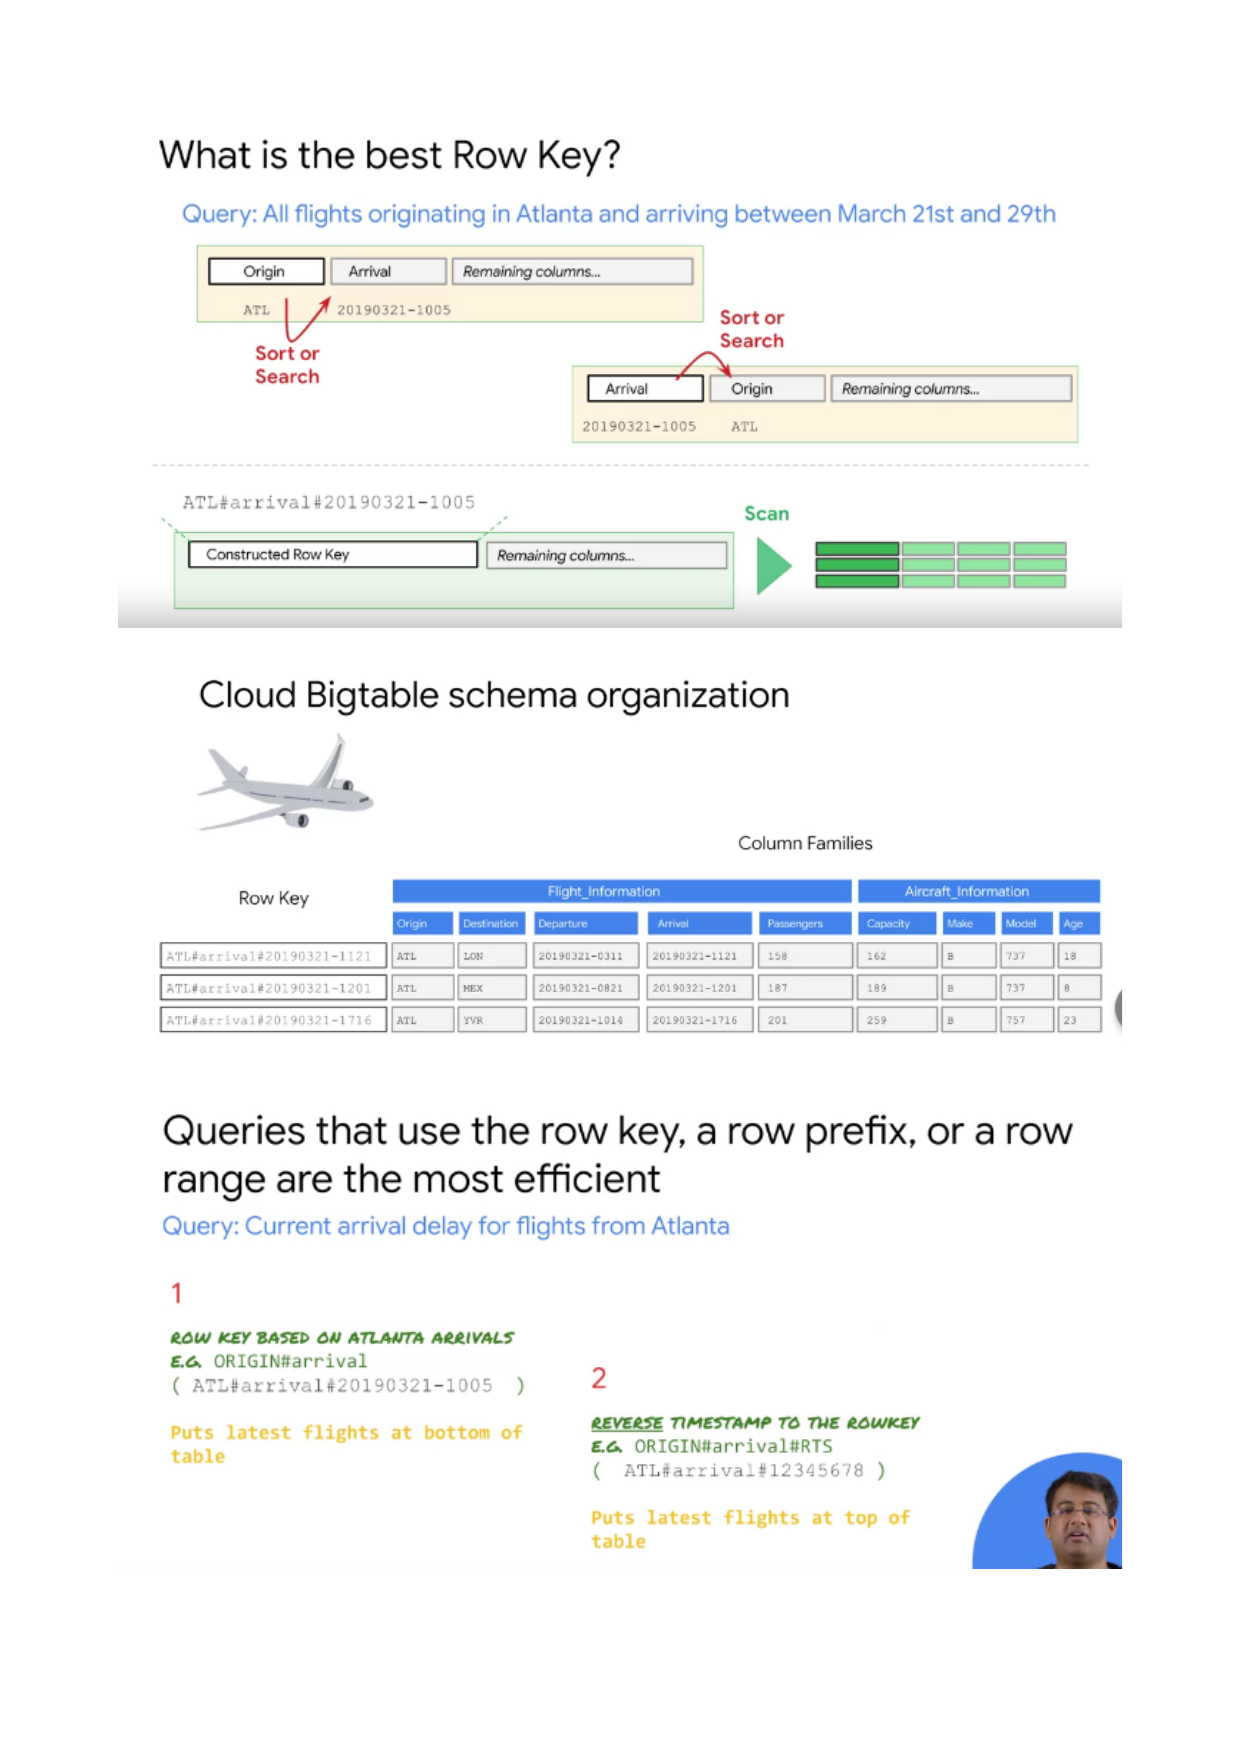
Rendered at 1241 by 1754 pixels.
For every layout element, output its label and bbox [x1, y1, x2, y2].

picture [118, 656, 1123, 1066]
picture [118, 118, 1123, 628]
picture [118, 1094, 1123, 1569]
